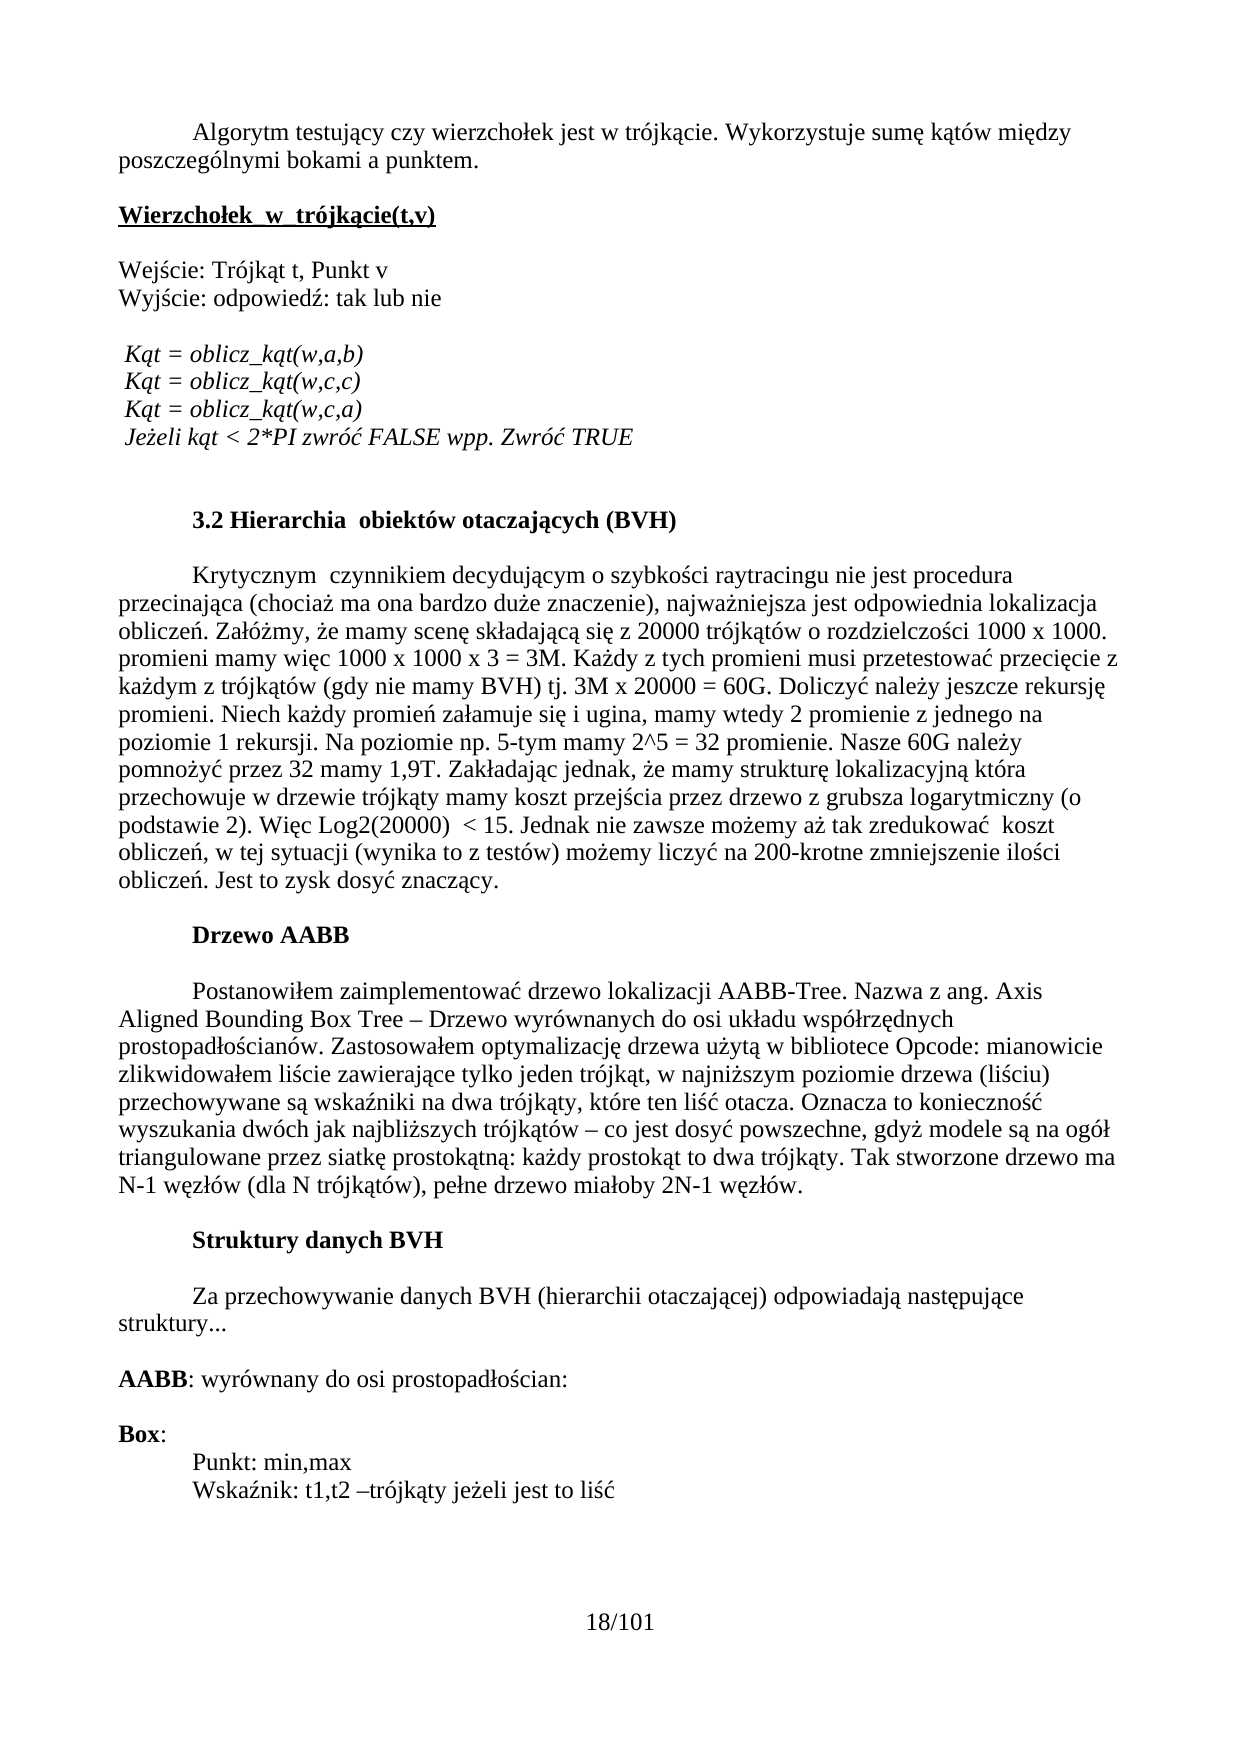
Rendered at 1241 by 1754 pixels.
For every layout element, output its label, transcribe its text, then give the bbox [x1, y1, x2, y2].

text 3.2 Hierarchia obiektów otaczających (BVH) [118, 506, 1122, 534]
text Kąt = oblicz_kąt(w,c,c) [118, 367, 1122, 395]
text Postanowiłem zaimplementować drzewo lokalizacji AABB-Tree. Nazwa z ang. Axis Aligned Bounding Box Tree – Drzewo wyrównanych do osi układu współrzędnych prostopadłościanów. Zastosowałem optymalizację drzewa użytą w bibliotece Opcode: mianowicie zlikwidowałem liście zawierające tylko jeden trójkąt, w najniższym poziomie drzewa (liściu) przechowywane są wskaźniki na dwa trójkąty, które ten liść otacza. Oznacza to konieczność wyszukania dwóch jak najbliższych trójkątów – co jest dosyć powszechne, gdyż modele są na ogół triangulowane przez siatkę prostokątną: każdy prostokąt to dwa trójkąty. Tak stworzone drzewo ma N-1 węzłów (dla N trójkątów), pełne drzewo miałoby 2N-1 węzłów. [118, 977, 1122, 1199]
text Wierzchołek_w_trójkącie(t,v) [118, 201, 1122, 229]
text Punkt: min,max [118, 1448, 1122, 1476]
text Krytycznym czynnikiem decydującym o szybkości raytracingu nie jest procedura przecinająca (chociaż ma ona bardzo duże znaczenie), najważniejsza jest odpowiednia lokalizacja obliczeń. Załóżmy, że mamy scenę składającą się z 20000 trójkątów o rozdzielczości 1000 x 1000. promieni mamy więc 1000 x 1000 x 3 = 3M. Każdy z tych promieni musi przetestować przecięcie z każdym z trójkątów (gdy nie mamy BVH) tj. 3M x 20000 = 60G. Doliczyć należy jeszcze rekursję promieni. Niech każdy promień załamuje się i ugina, mamy wtedy 2 promienie z jednego na poziomie 1 rekursji. Na poziomie np. 5-tym mamy 2^5 = 32 promienie. Nasze 60G należy pomnożyć przez 32 mamy 1,9T. Zakładając jednak, że mamy strukturę lokalizacyjną która przechowuje w drzewie trójkąty mamy koszt przejścia przez drzewo z grubsza logarytmiczny (o podstawie 2). Więc Log2(20000) < 15. Jednak nie zawsze możemy aż tak zredukować koszt obliczeń, w tej sytuacji (wynika to z testów) możemy liczyć na 200-krotne zmniejszenie ilości obliczeń. Jest to zysk dosyć znaczący. [118, 561, 1122, 894]
text Drzewo AABB [118, 922, 1122, 949]
text Struktury danych BVH [118, 1226, 1122, 1254]
text Za przechowywanie danych BVH (hierarchii otaczającej) odpowiadają następujące struktury... [118, 1282, 1122, 1337]
text Jeżeli kąt < 2*PI zwróć FALSE wpp. Zwróć TRUE [118, 423, 1122, 451]
text Kąt = oblicz_kąt(w,a,b) [118, 340, 1122, 367]
text Algorytm testujący czy wierzchołek jest w trójkącie. Wykorzystuje sumę kątów między poszczególnymi bokami a punktem. [118, 118, 1122, 173]
text Wskaźnik: t1,t2 –trójkąty jeżeli jest to liść [118, 1476, 1122, 1503]
text Box: [118, 1420, 1122, 1448]
text Wyjście: odpowiedź: tak lub nie [118, 284, 1122, 312]
text AABB: wyrównany do osi prostopadłościan: [118, 1365, 1122, 1393]
text Kąt = oblicz_kąt(w,c,a) [118, 395, 1122, 423]
text Wejście: Trójkąt t, Punkt v [118, 257, 1122, 284]
